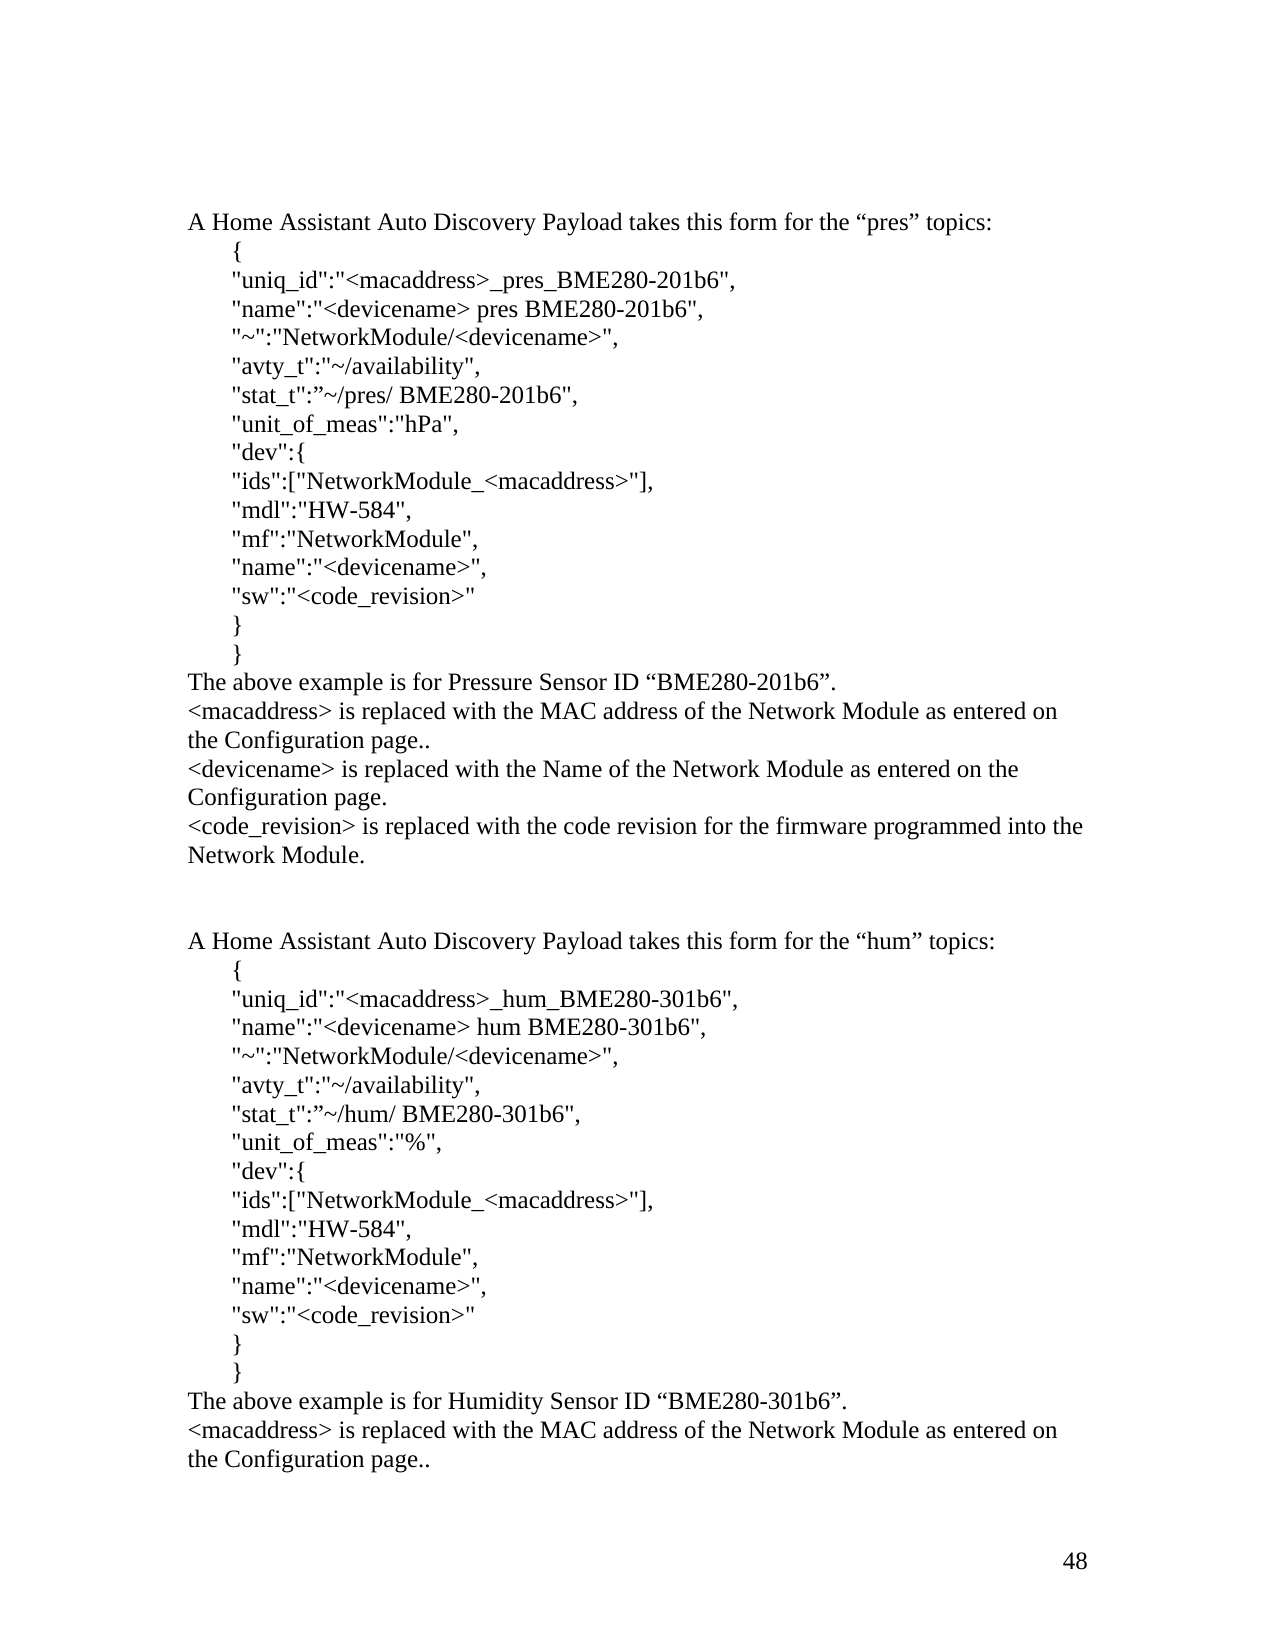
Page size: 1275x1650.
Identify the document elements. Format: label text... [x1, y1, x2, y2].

text <macaddress> is replaced with the MAC address of the Network Module as entered on the Configuration page.. [187, 1415, 1087, 1472]
text "dev":{ [187, 1156, 1087, 1185]
text A Home Assistant Auto Discovery Payload takes this form for the “hum” topics: [187, 926, 1087, 955]
text "avty_t":"~/availability", [187, 1070, 1087, 1099]
text A Home Assistant Auto Discovery Payload takes this form for the “pres” topics: [187, 207, 1087, 236]
text "sw":"<code_revision>" [187, 1300, 1087, 1329]
text } [187, 1357, 1087, 1386]
text "stat_t":”~/hum/ BME280-301b6", [187, 1099, 1087, 1127]
text "dev":{ [187, 437, 1087, 466]
text { [187, 236, 1087, 265]
text <macaddress> is replaced with the MAC address of the Network Module as entered on the Configuration page.. [187, 696, 1087, 754]
text } [187, 639, 1087, 667]
text "unit_of_meas":"%", [187, 1127, 1087, 1156]
text "~":"NetworkModule/<devicename>", [187, 322, 1087, 351]
text "stat_t":”~/pres/ BME280-201b6", [187, 380, 1087, 409]
text "uniq_id":"<macaddress>_hum_BME280-301b6", [187, 984, 1087, 1012]
text "name":"<devicename> pres BME280-201b6", [187, 294, 1087, 322]
text "ids":["NetworkModule_<macaddress>"], [187, 466, 1087, 495]
text { [187, 955, 1087, 984]
text "avty_t":"~/availability", [187, 351, 1087, 380]
text The above example is for Humidity Sensor ID “BME280-301b6”. [187, 1386, 1087, 1415]
text } [187, 1329, 1087, 1357]
text } [187, 610, 1087, 639]
text "mf":"NetworkModule", [187, 1242, 1087, 1271]
text "unit_of_meas":"hPa", [187, 409, 1087, 437]
text "~":"NetworkModule/<devicename>", [187, 1041, 1087, 1070]
text "uniq_id":"<macaddress>_pres_BME280-201b6", [187, 265, 1087, 294]
text "mdl":"HW-584", [187, 495, 1087, 524]
text <devicename> is replaced with the Name of the Network Module as entered on the Configuration page. [187, 754, 1087, 811]
text "name":"<devicename>", [187, 1271, 1087, 1300]
text "name":"<devicename>", [187, 552, 1087, 581]
text "sw":"<code_revision>" [187, 581, 1087, 610]
text "mf":"NetworkModule", [187, 524, 1087, 552]
text "ids":["NetworkModule_<macaddress>"], [187, 1185, 1087, 1214]
text <code_revision> is replaced with the code revision for the firmware programmed into the Network Module. [187, 811, 1087, 869]
text "name":"<devicename> hum BME280-301b6", [187, 1012, 1087, 1041]
text The above example is for Pressure Sensor ID “BME280-201b6”. [187, 667, 1087, 696]
text "mdl":"HW-584", [187, 1214, 1087, 1242]
